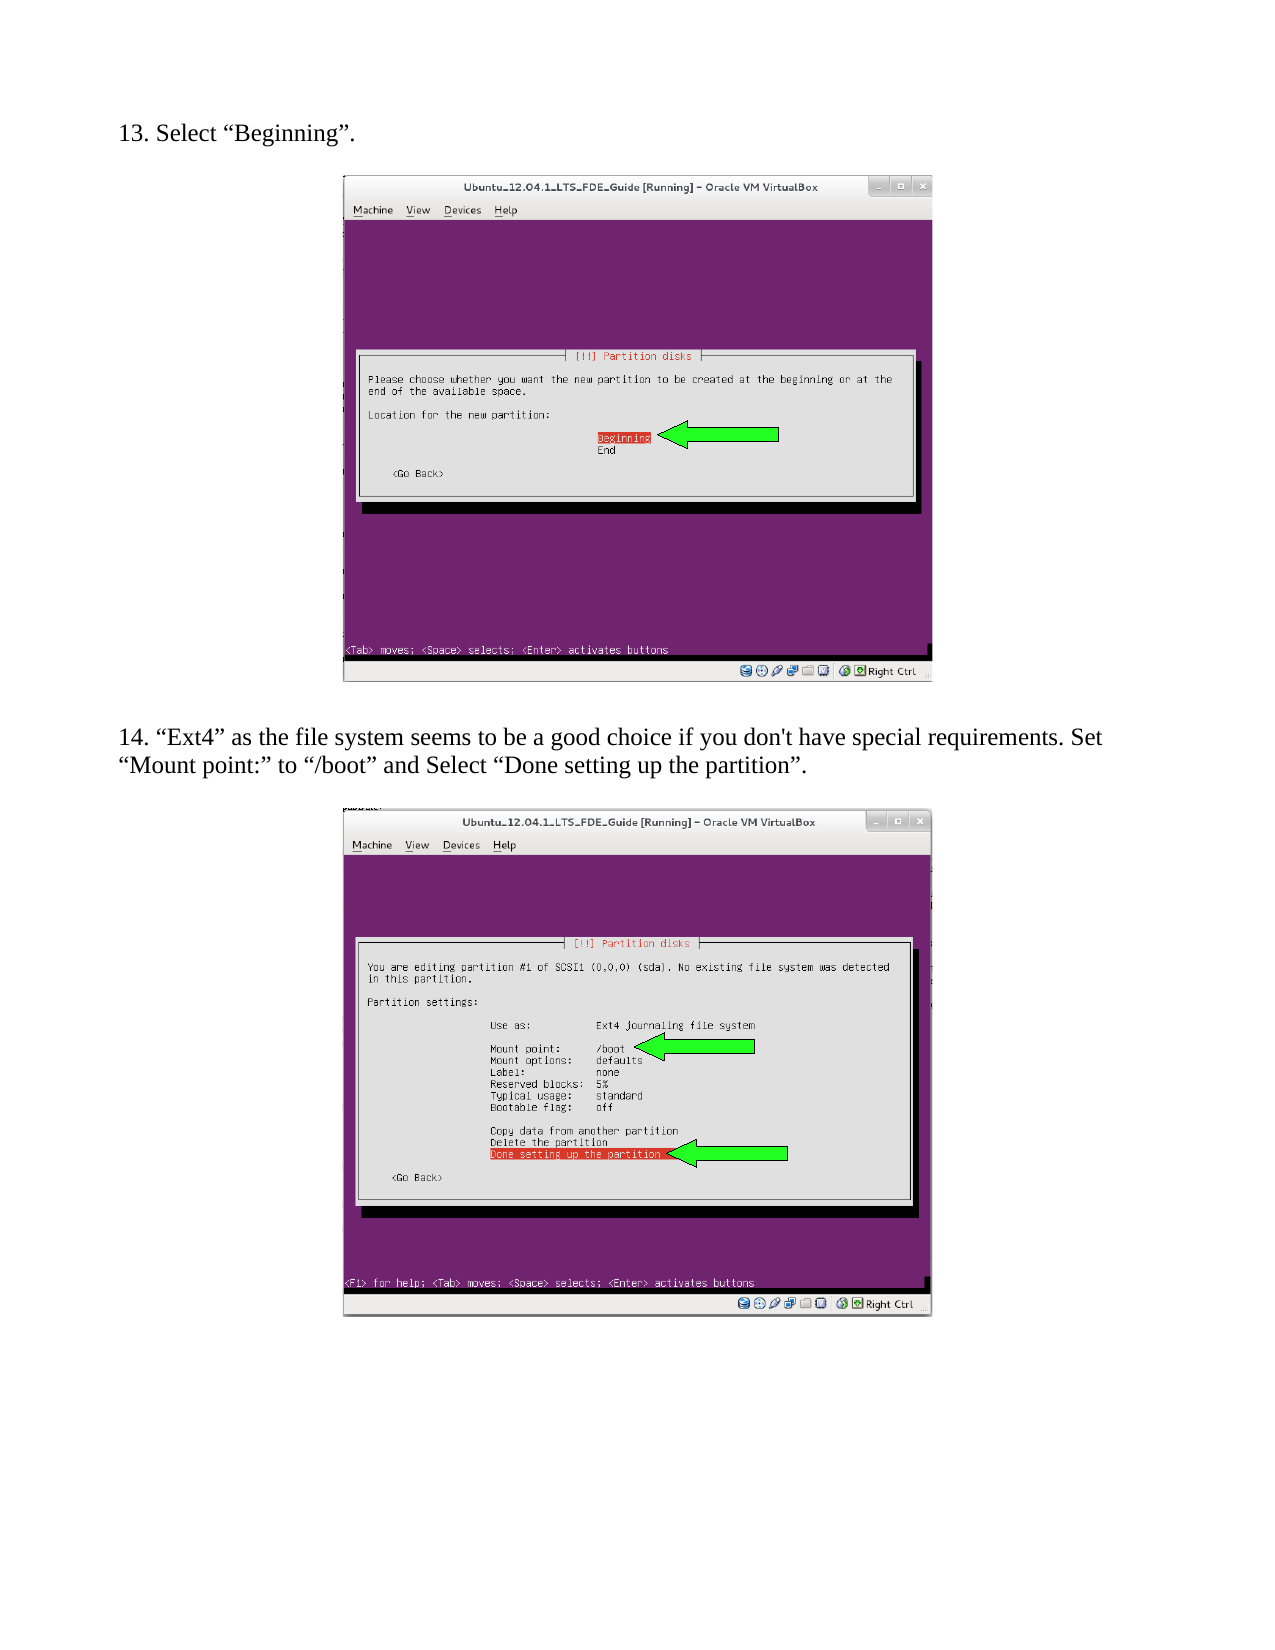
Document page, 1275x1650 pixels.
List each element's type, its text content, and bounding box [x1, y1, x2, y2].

picture [342, 175, 933, 682]
text 13. Select “Beginning”. [118, 118, 1157, 147]
picture [342, 808, 933, 1317]
text 14. “Ext4” as the file system seems to be a good choice if you don't have special requirements. Set “Mount point:” to “/boot” and Select “Done setting up the partition”. [118, 722, 1157, 779]
